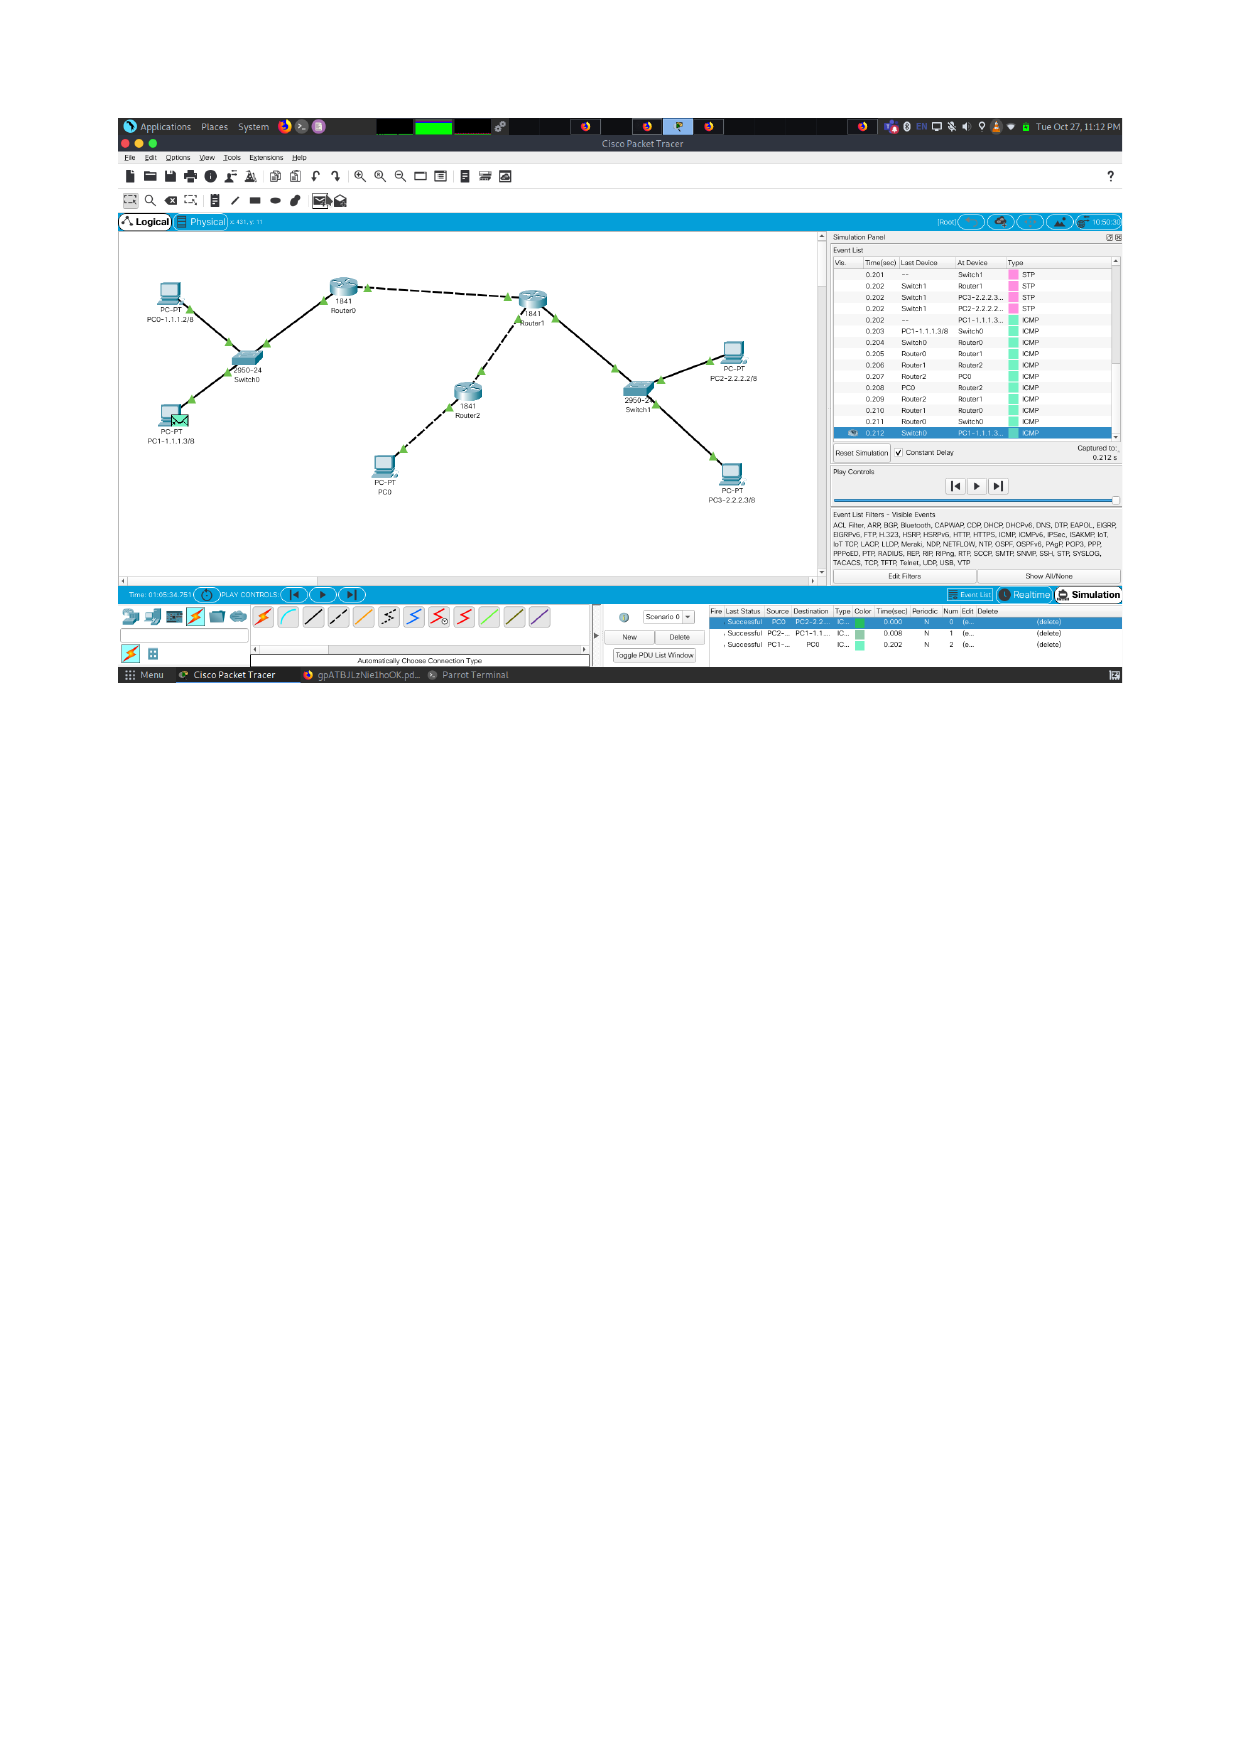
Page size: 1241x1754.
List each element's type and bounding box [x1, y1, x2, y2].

picture [996, 217, 1006, 226]
picture [118, 118, 1123, 683]
picture [999, 589, 1010, 600]
picture [1078, 221, 1084, 229]
